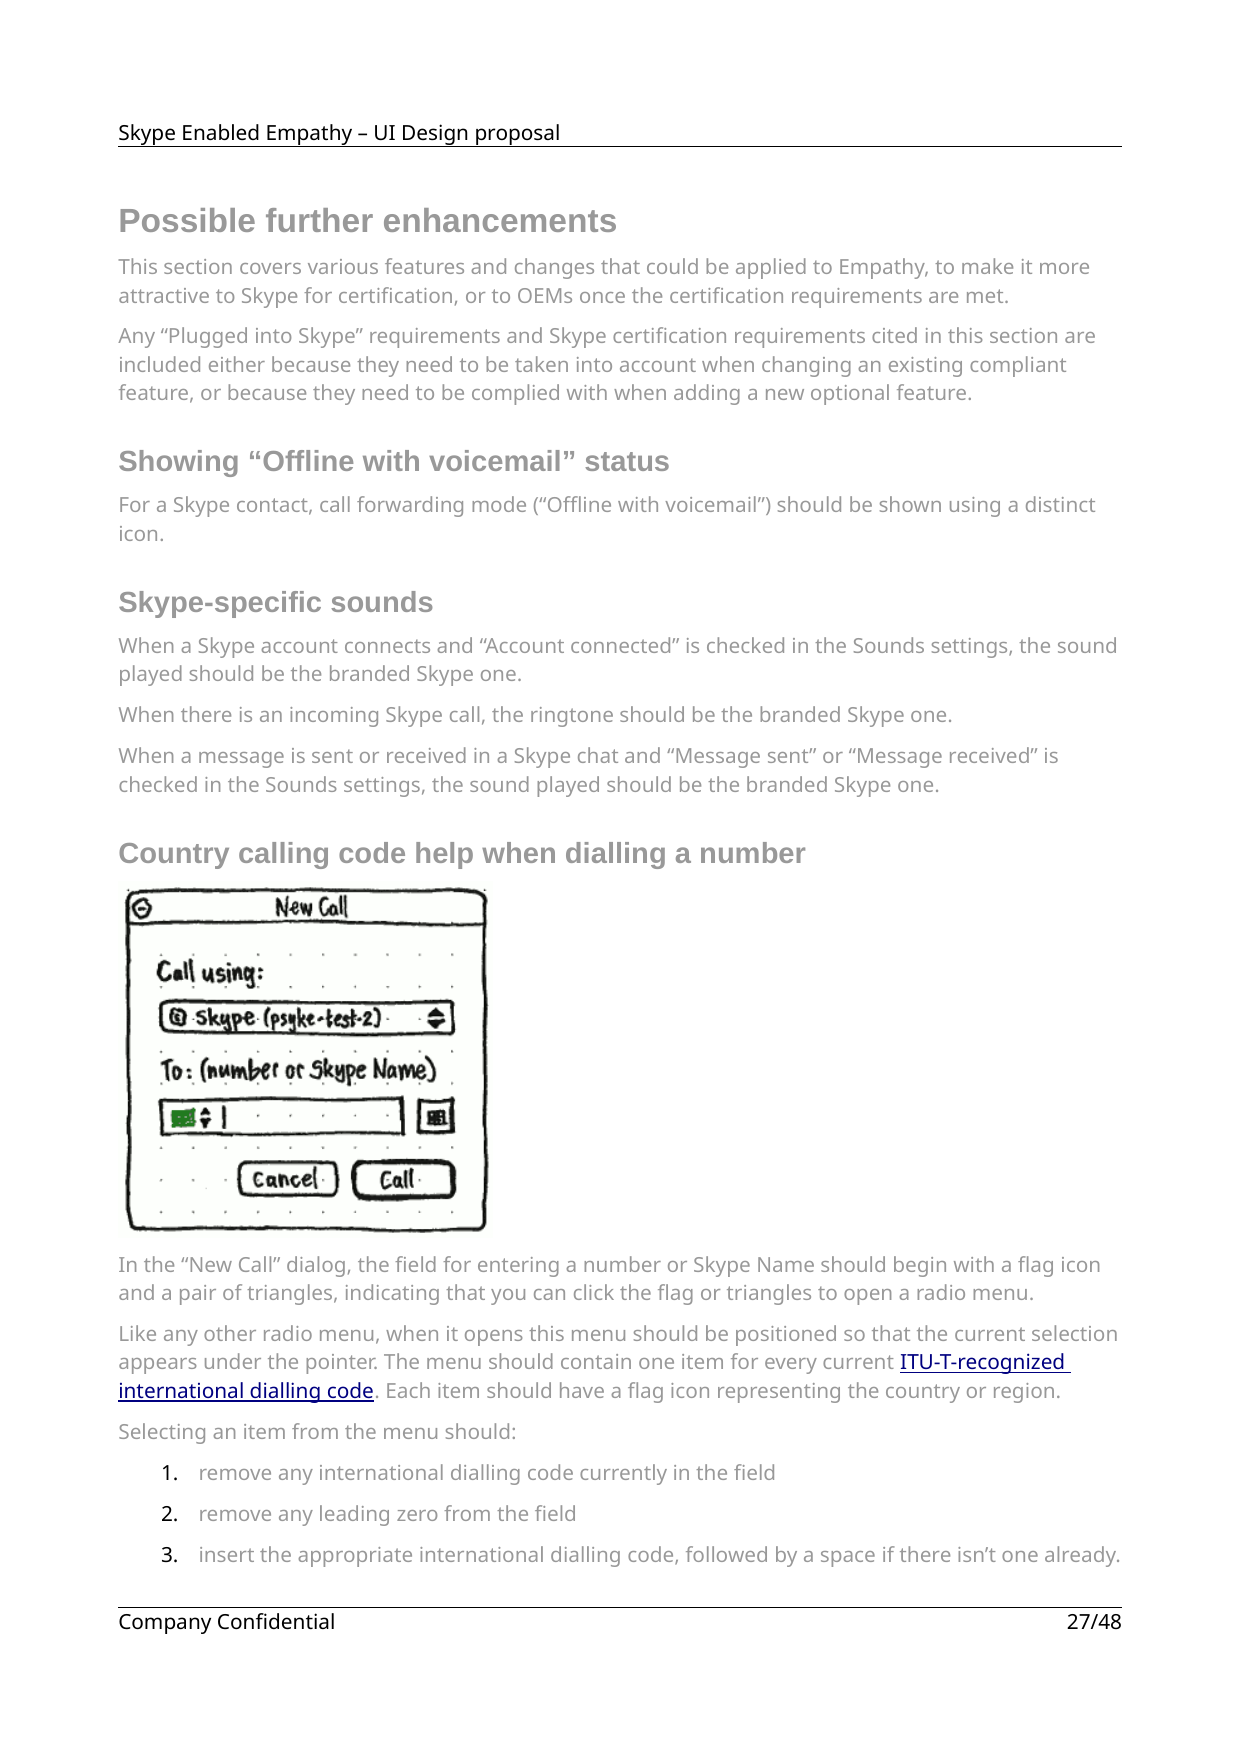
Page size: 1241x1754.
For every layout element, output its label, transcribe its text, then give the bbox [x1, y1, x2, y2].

list remove any leading zero from the field [161, 1499, 1122, 1527]
subtitle Country calling code help when dialling a number [118, 836, 1122, 869]
text In the “New Call” dialog, the field for entering a number or Skype Name should begin with a flag icon and a pair of triangles, indicating that you can click the flag or triangles to open a radio menu. [118, 1250, 1122, 1307]
text When a message is sent or received in a Skype chat and “Message sent” or “Message received” is checked in the Sounds settings, the sound played should be the branded Skype one. [118, 741, 1122, 798]
text This section covers various features and changes that could be applied to Empathy, to make it more attractive to Skype for certification, or to OEMs once the certification requirements are met. [118, 252, 1122, 309]
subtitle Possible further enhancements [118, 201, 1122, 240]
text When a Skype account connects and “Account connected” is checked in the Sounds settings, the sound played should be the branded Skype one. [118, 631, 1122, 688]
text When there is an incoming Skype call, the ringtone should be the branded Skype one. [118, 700, 1122, 729]
list insert the appropriate international dialling code, followed by a space if there isn’t one already. [161, 1540, 1122, 1568]
list remove any international dialling code currently in the field [161, 1458, 1122, 1486]
text For a Skype contact, call forwarding mode (“Offline with voicemail”) should be shown using a distinct icon. [118, 491, 1122, 547]
picture [118, 881, 494, 1238]
subtitle Showing “Offline with voicemail” status [118, 444, 1122, 478]
subtitle Skype-specific sounds [118, 585, 1122, 618]
text Selecting an item from the menu should: [118, 1417, 1122, 1445]
text Like any other radio menu, when it opens this menu should be positioned so that the current selection appears under the pointer. The menu should contain one item for every current ITU-T-recognized international dialling code. Each item should have a flag icon representing the country or region. [118, 1319, 1122, 1404]
text Any “Plugged into Skype” requirements and Skype certification requirements cited in this section are included either because they need to be taken into account when changing an existing compliant feature, or because they need to be complied with when adding a new optional feature. [118, 322, 1122, 407]
